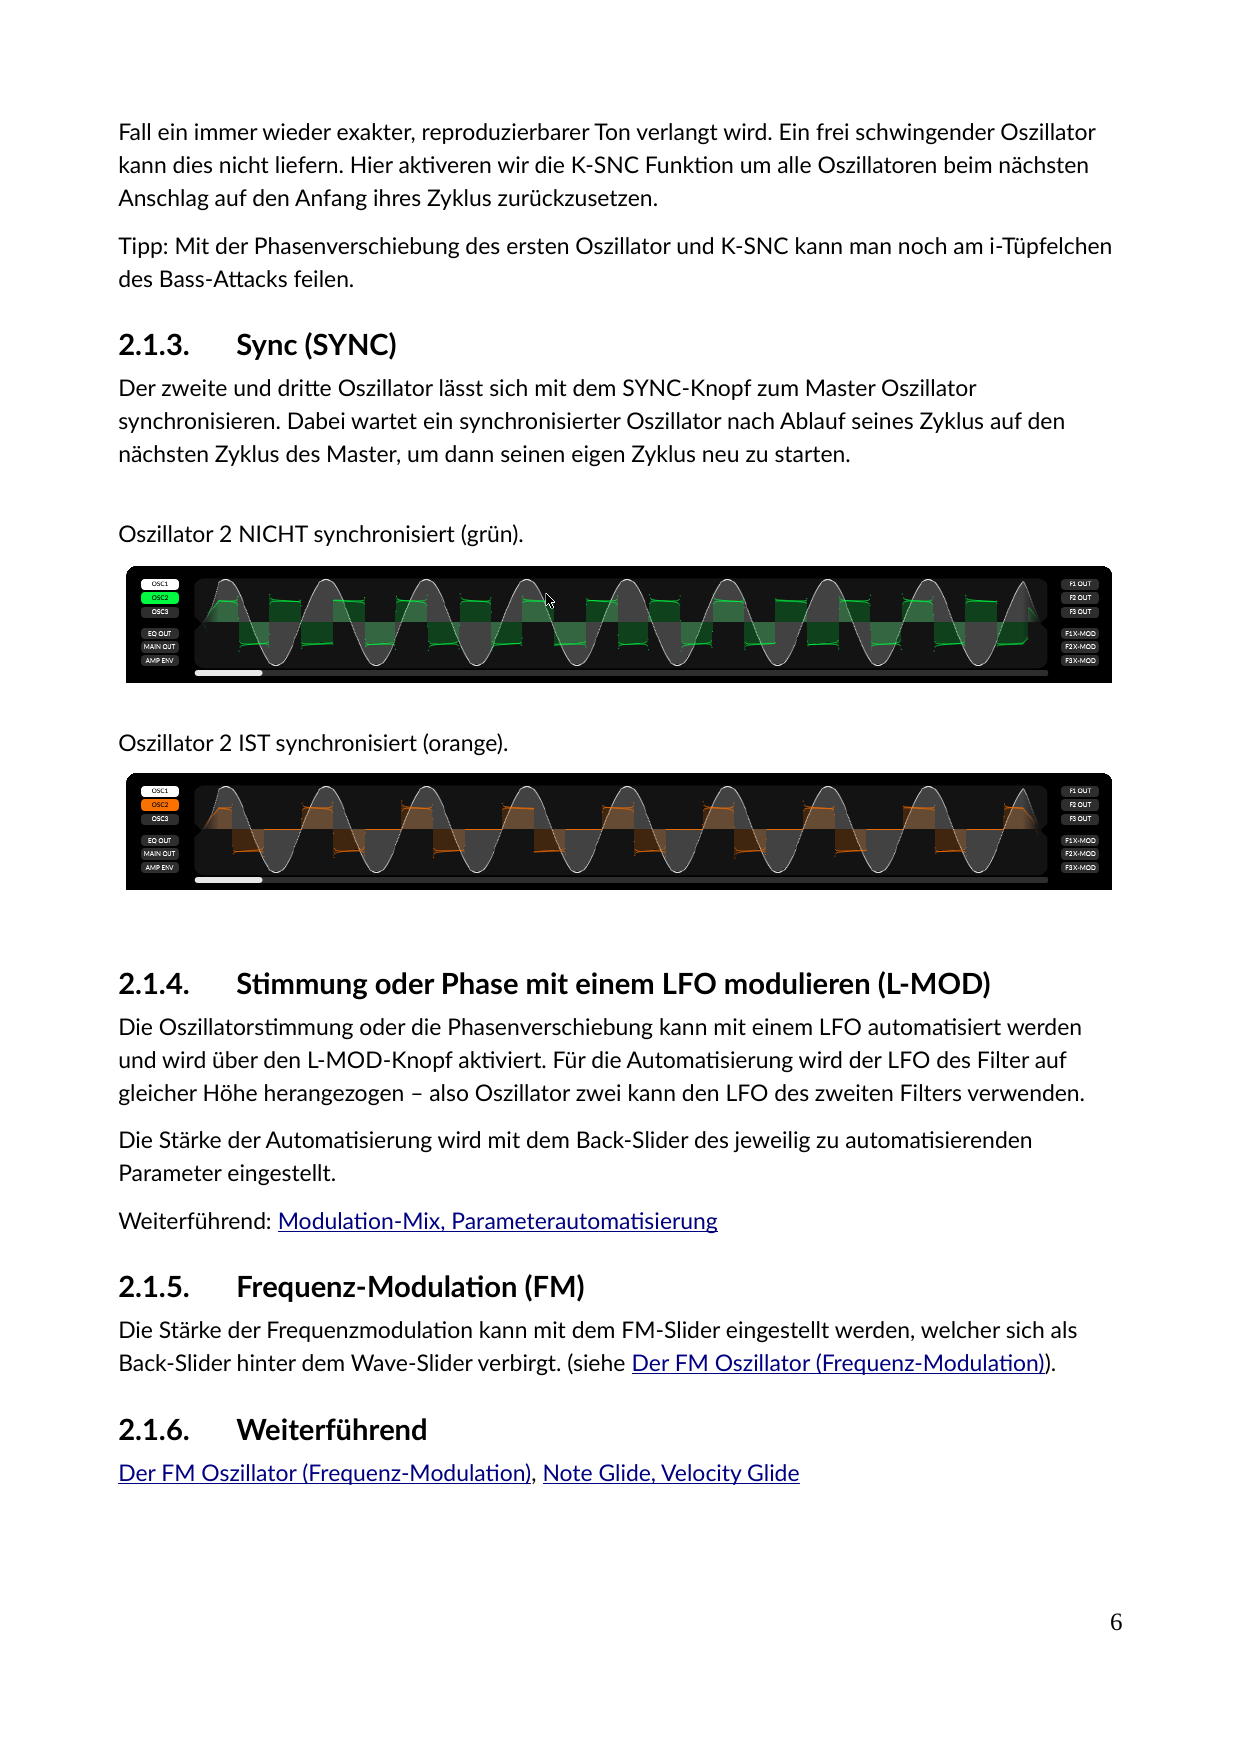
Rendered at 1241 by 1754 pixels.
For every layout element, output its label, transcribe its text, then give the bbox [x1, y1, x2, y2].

subtitle Stimmung oder Phase mit einem LFO modulieren (L-MOD) [118, 966, 1122, 1001]
picture [118, 761, 1123, 898]
text Oszillator 2 IST synchronisiert (orange). [118, 691, 1122, 757]
text Tipp: Mit der Phasenverschiebung des ersten Oszillator und K-SNC kann man noch am i-Tüpfelchen des Bass-Attacks feilen. [118, 231, 1122, 292]
text Oszillator 2 NICHT synchronisiert (grün). [118, 520, 1122, 548]
text Die Stärke der Automatisierung wird mit dem Back-Slider des jeweilig zu automatisierenden Parameter eingestellt. [118, 1126, 1122, 1187]
text Die Stärke der Frequenzmodulation kann mit dem FM-Slider eingestellt werden, welcher sich als Back-Slider hinter dem Wave-Slider verbirgt. (siehe Der FM Oszillator (Frequenz-Modulation)). [118, 1316, 1122, 1377]
text Weiterführend: Modulation-Mix, Parameterautomatisierung [118, 1207, 1122, 1234]
subtitle Frequenz-Modulation (FM) [118, 1269, 1122, 1304]
text Der FM Oszillator (Frequenz-Modulation), Note Glide, Velocity Glide [118, 1459, 1122, 1486]
text Die Oszillatorstimmung oder die Phasenverschiebung kann mit einem LFO automatisiert werden und wird über den L-MOD-Knopf aktiviert. Für die Automatisierung wird der LFO des Filter auf gleicher Höhe herangezogen – also Oszillator zwei kann den LFO des zweiten Filters verwenden. [118, 1013, 1122, 1106]
subtitle Sync (SYNC) [118, 326, 1122, 361]
text Der zweite und dritte Oszillator lässt sich mit dem SYNC-Knopf zum Master Oszillator synchronisieren. Dabei wartet ein synchronisierter Oszillator nach Ablauf seines Zyklus auf den nächsten Zyklus des Master, um dann seinen eigen Zyklus neu zu starten. [118, 374, 1122, 500]
text Fall ein immer wieder exakter, reproduzierbarer Ton verlangt wird. Ein frei schwingender Oszillator kann dies nicht liefern. Hier aktiveren wir die K-SNC Funktion um alle Oszillatoren beim nächsten Anschlag auf den Anfang ihres Zyklus zurückzusetzen. [118, 118, 1122, 211]
picture [118, 554, 1123, 691]
subtitle Weiterführend [118, 1411, 1122, 1446]
